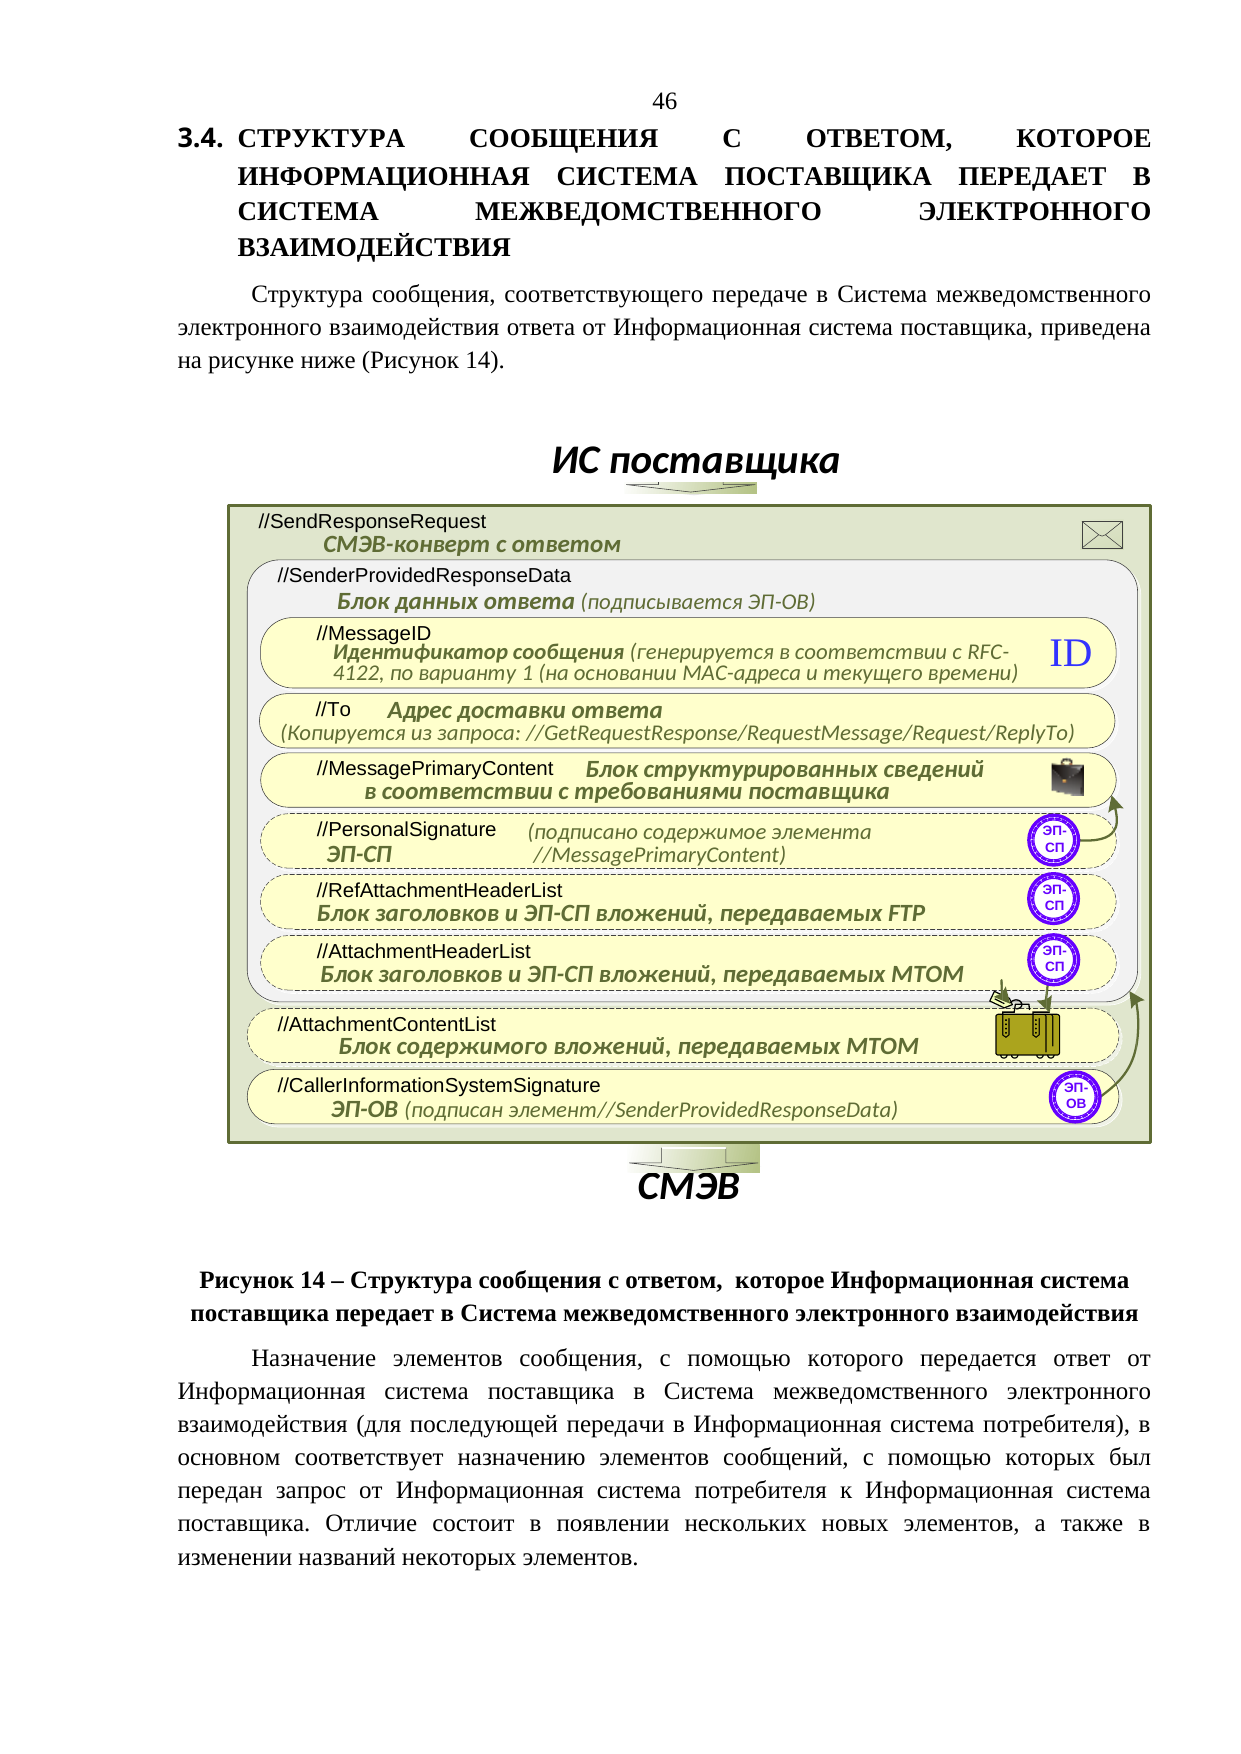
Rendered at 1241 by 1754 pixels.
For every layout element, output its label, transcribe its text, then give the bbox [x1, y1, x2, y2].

subtitle Структура сообщения с ответом, которое Информационная система поставщика передает в Система межведомственного электронного взаимодействия [177, 118, 1152, 262]
text Рисунок 14 – Структура сообщения с ответом, которое Информационная система поставщика передает в Система межведомственного электронного взаимодействия [177, 391, 1152, 1327]
text Назначение элементов сообщения, с помощью которого передается ответ от Информационная система поставщика в Система межведомственного электронного взаимодействия (для последующей передачи в Информационная система потребителя), в основном соответствует назначению элементов сообщений, с помощью которых был передан запрос от Информационная система потребителя к Информационная система поставщика. Отличие состоит в появлении нескольких новых элементов, а также в изменении названий некоторых элементов. [177, 1343, 1152, 1570]
text Структура сообщения, соответствующего передаче в Система межведомственного электронного взаимодействия ответа от Информационная система поставщика, приведена на рисунке ниже (Рисунок 14). [177, 279, 1152, 374]
